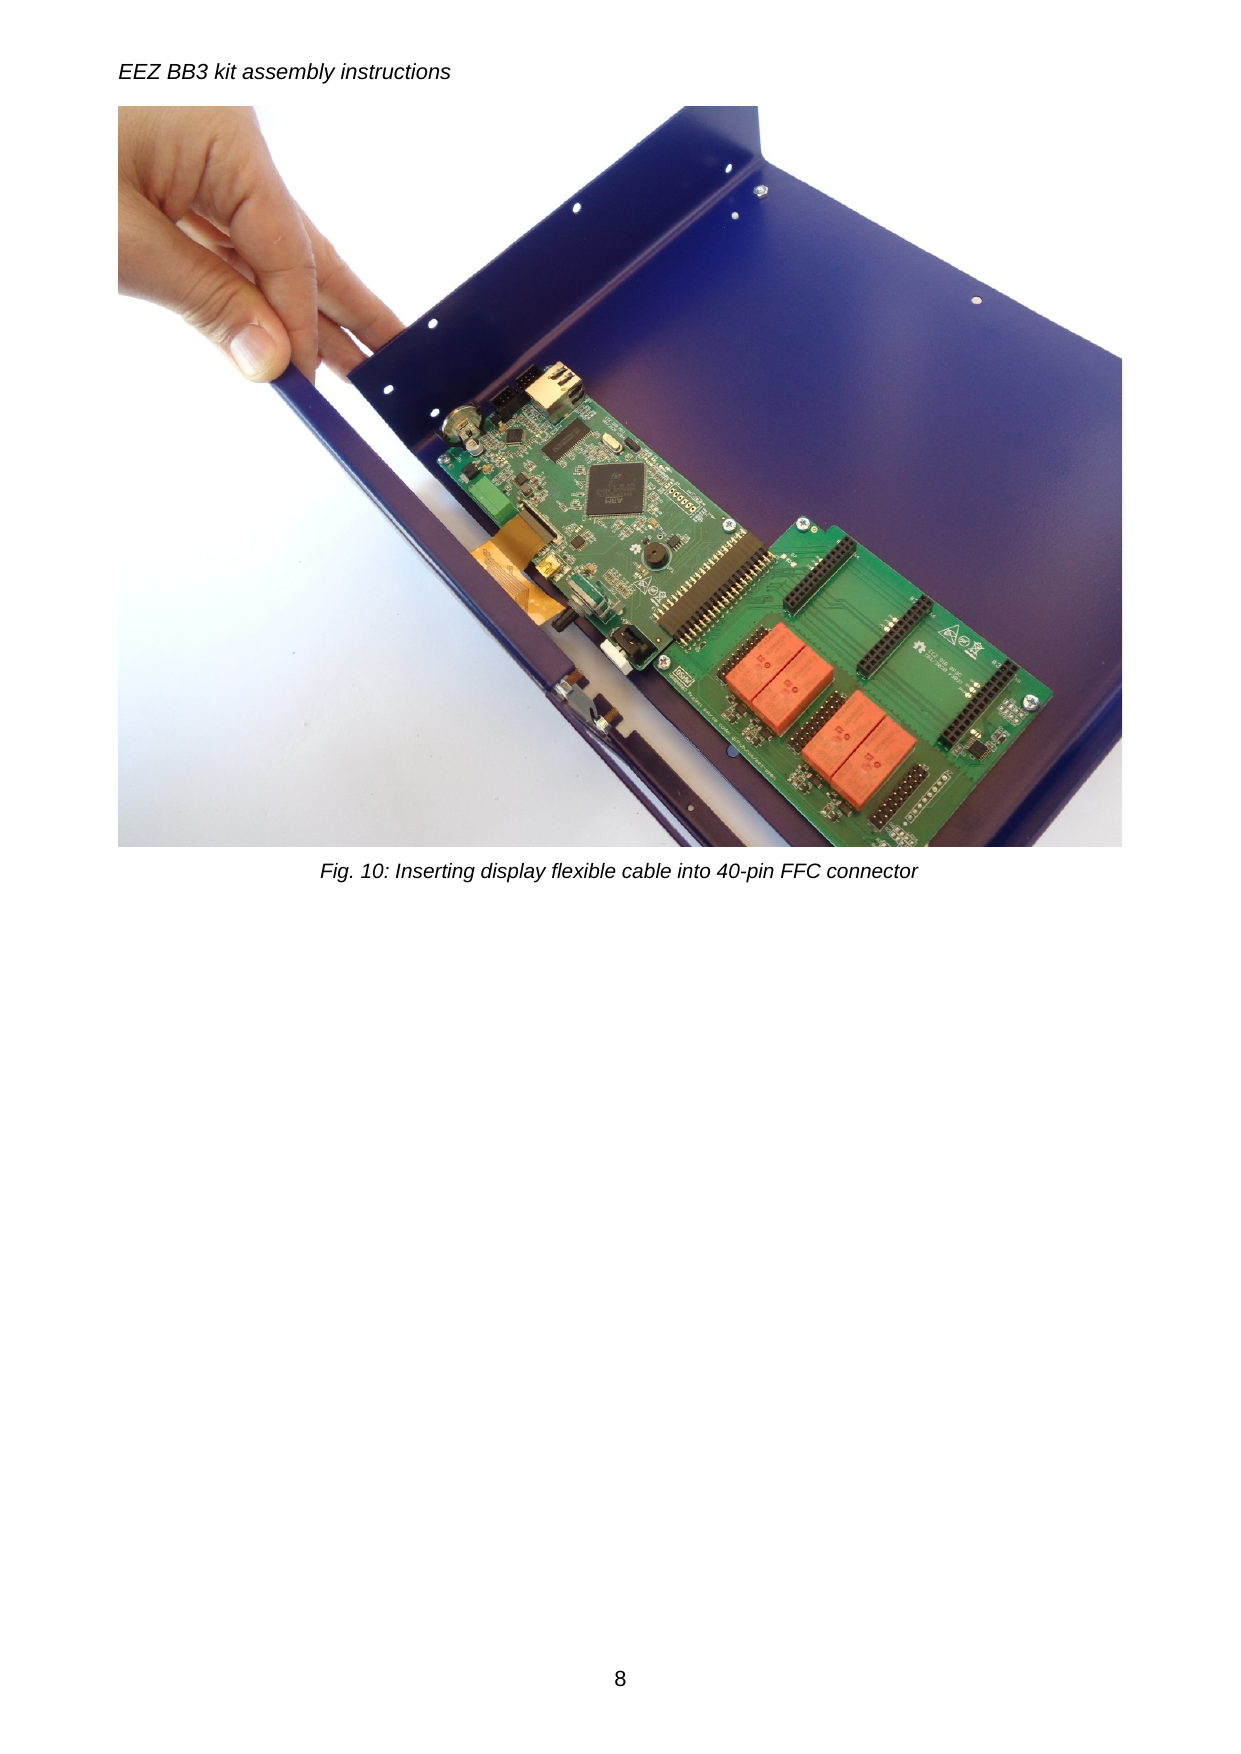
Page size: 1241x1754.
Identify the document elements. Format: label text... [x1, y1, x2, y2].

text Fig. 10: Inserting display flexible cable into 40-pin FFC connector [118, 847, 1122, 882]
picture [118, 106, 1123, 847]
